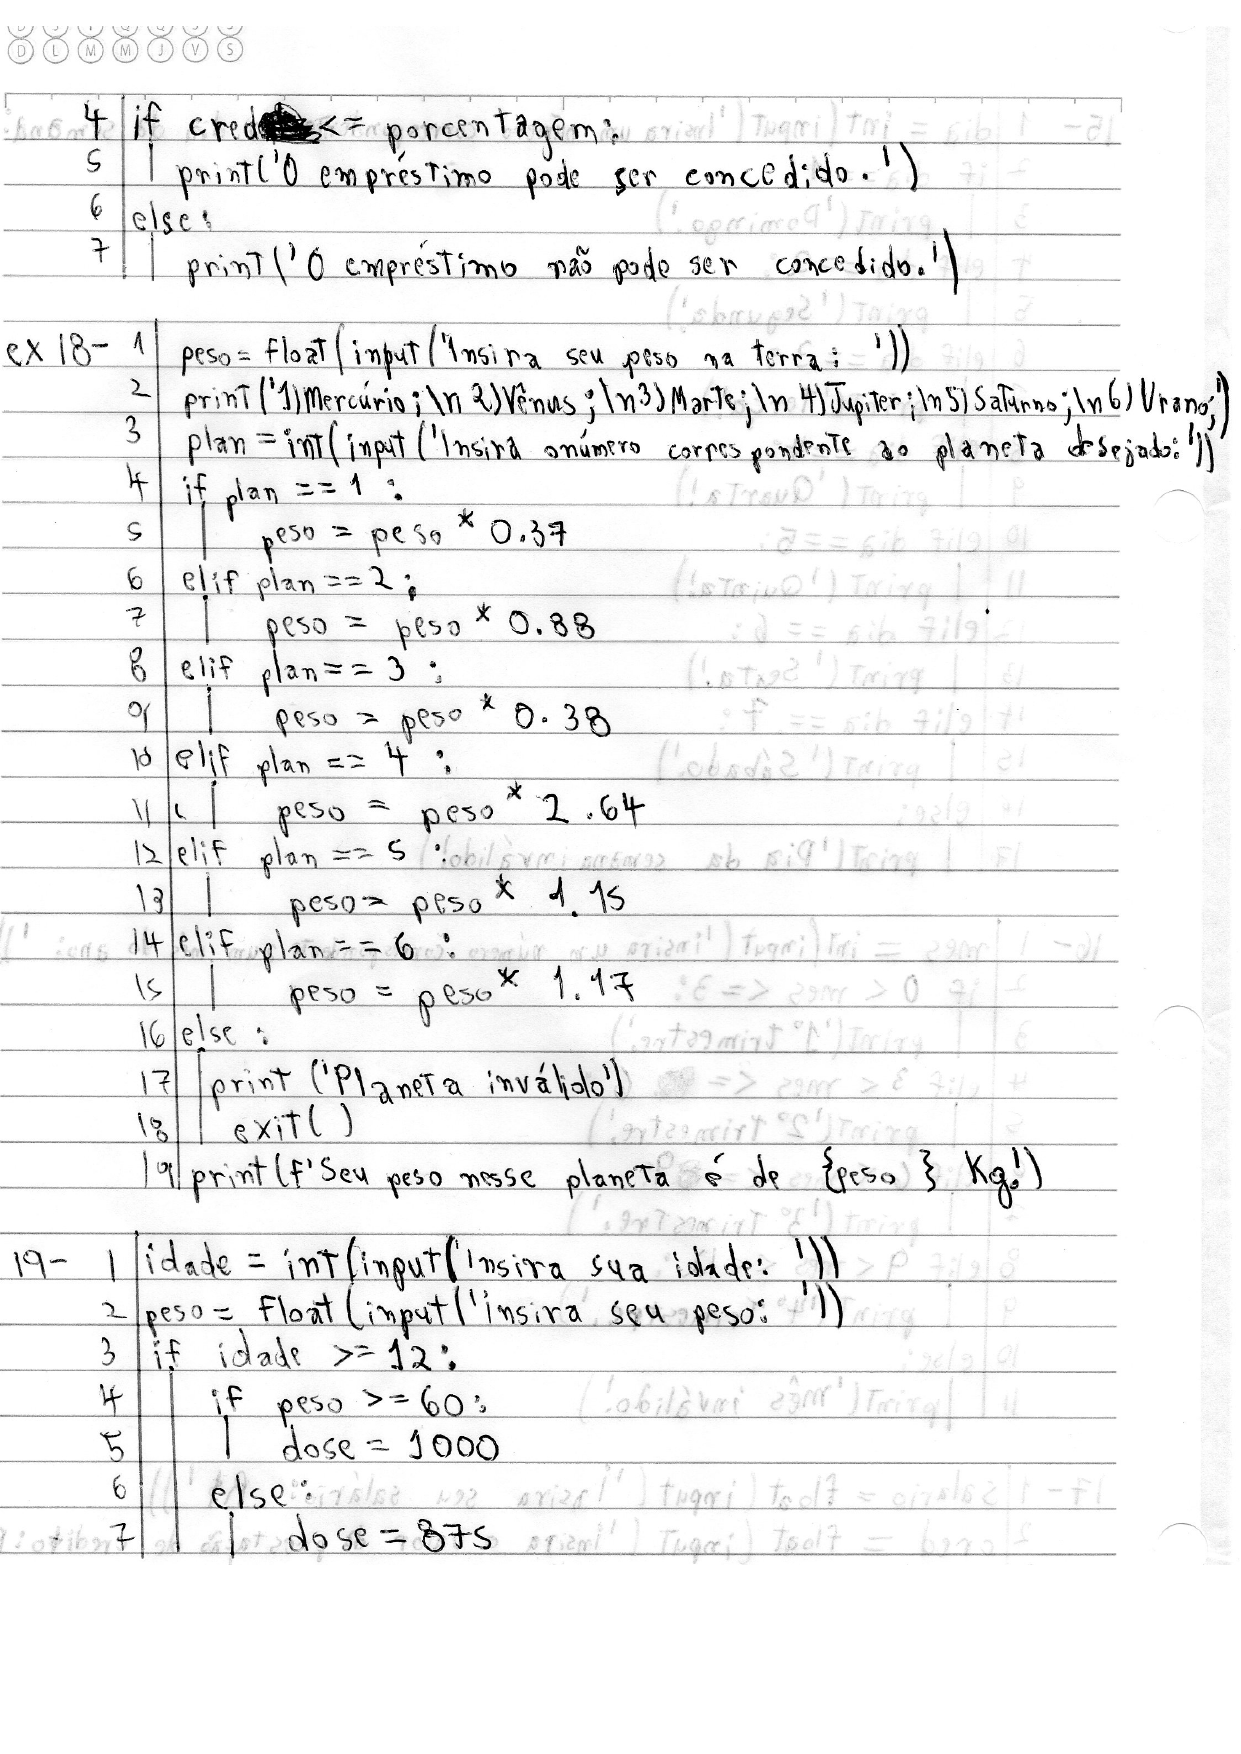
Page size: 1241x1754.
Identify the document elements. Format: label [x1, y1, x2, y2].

picture [0, 26, 1241, 1565]
